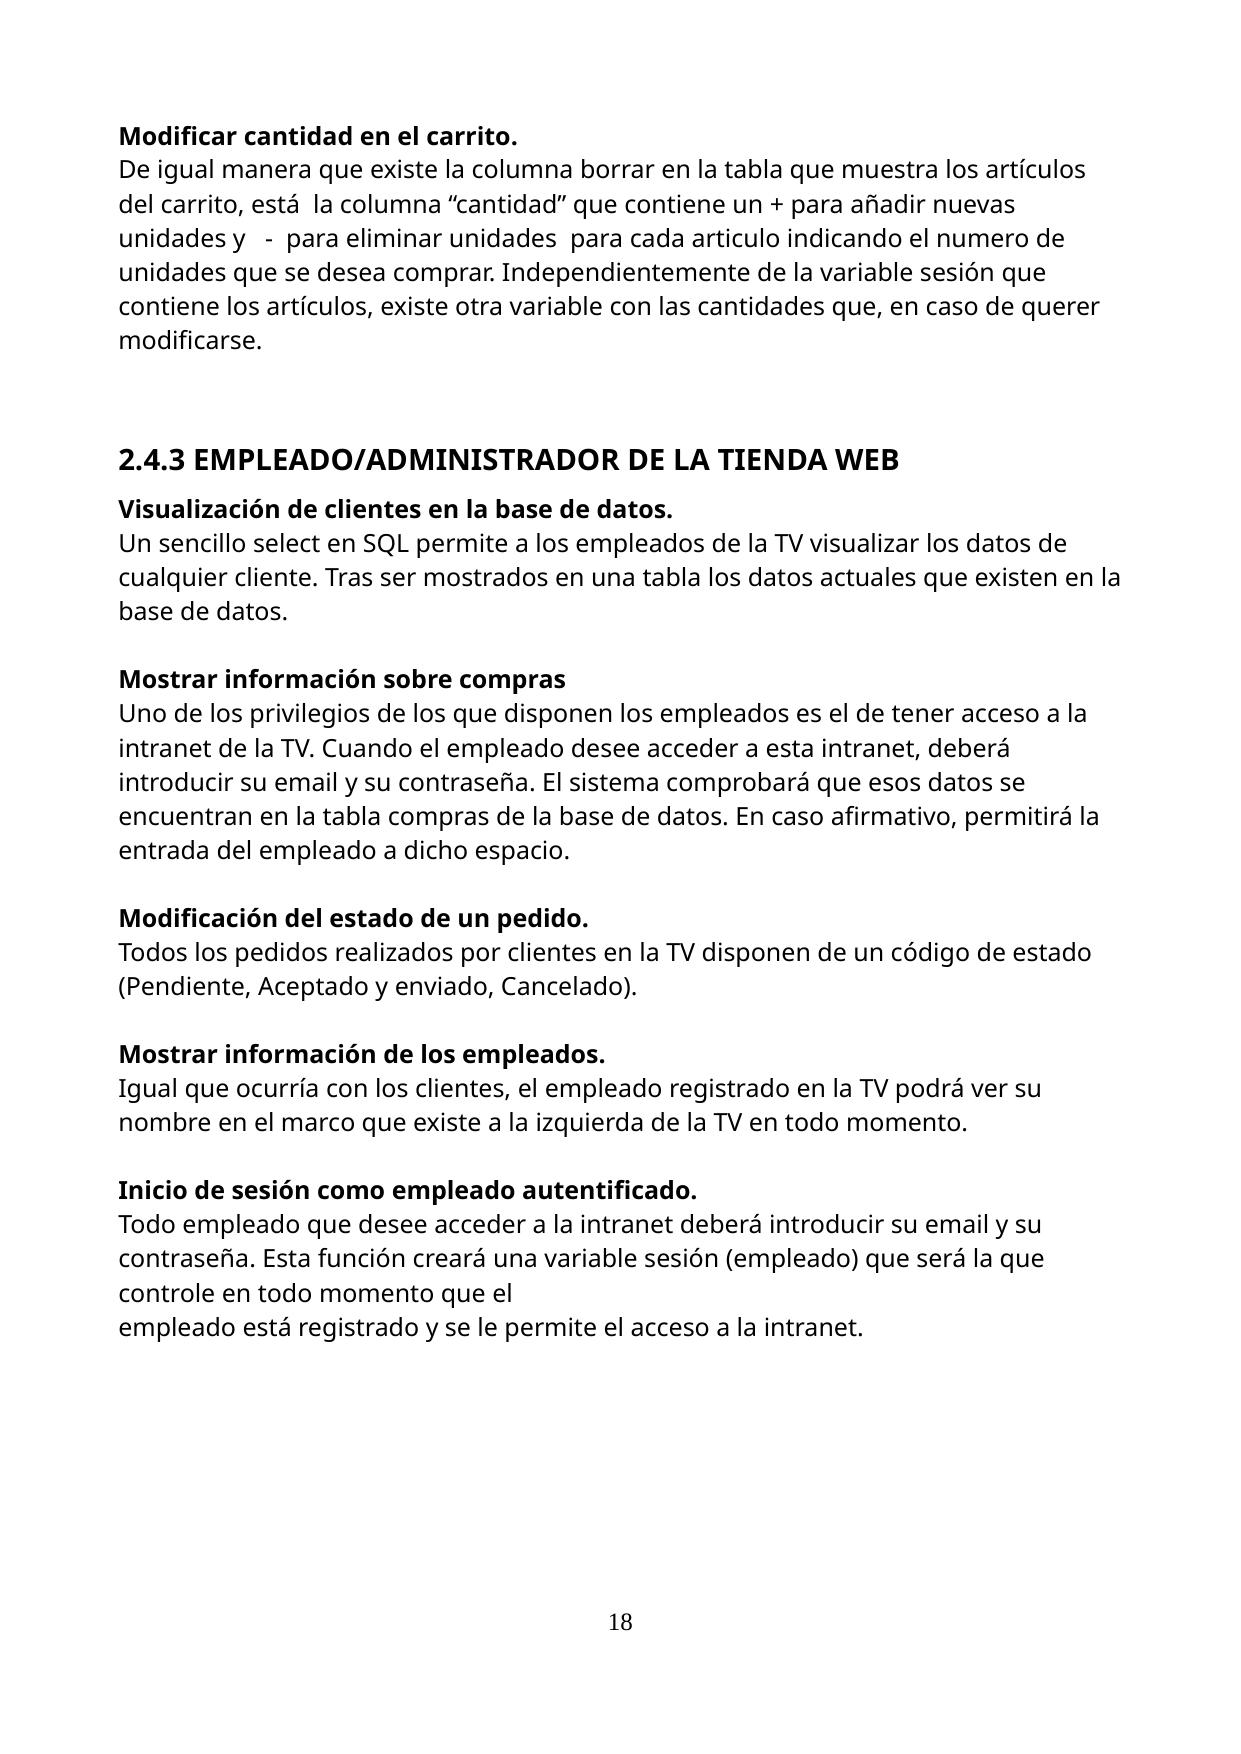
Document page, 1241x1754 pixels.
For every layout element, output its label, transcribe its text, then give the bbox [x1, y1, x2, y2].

text Un sencillo select en SQL permite a los empleados de la TV visualizar los datos de cualquier cliente. Tras ser mostrados en una tabla los datos actuales que existen en la base de datos. [118, 526, 1122, 628]
text Mostrar información de los empleados. [118, 1037, 1122, 1071]
text Modificación del estado de un pedido. [118, 901, 1122, 934]
text Modificar cantidad en el carrito. [118, 118, 1122, 152]
text Inicio de sesión como empleado autentificado. [118, 1173, 1122, 1207]
subtitle 2.4.3 EMPLEADO/ADMINISTRADOR DE LA TIENDA WEB [118, 439, 1122, 479]
text empleado está registrado y se le permite el acceso a la intranet. [118, 1309, 1122, 1343]
text Todos los pedidos realizados por clientes en la TV disponen de un código de estado (Pendiente, Aceptado y enviado, Cancelado). [118, 934, 1122, 1003]
text Igual que ocurría con los clientes, el empleado registrado en la TV podrá ver su nombre en el marco que existe a la izquierda de la TV en todo momento. [118, 1071, 1122, 1139]
text Todo empleado que desee acceder a la intranet deberá introducir su email y su contraseña. Esta función creará una variable sesión (empleado) que será la que controle en todo momento que el [118, 1207, 1122, 1309]
text Mostrar información sobre compras [118, 662, 1122, 696]
text Uno de los privilegios de los que disponen los empleados es el de tener acceso a la intranet de la TV. Cuando el empleado desee acceder a esta intranet, deberá introducir su email y su contraseña. El sistema comprobará que esos datos se encuentran en la tabla compras de la base de datos. En caso afirmativo, permitirá la entrada del empleado a dicho espacio. [118, 696, 1122, 866]
text De igual manera que existe la columna borrar en la tabla que muestra los artículos del carrito, está la columna “cantidad” que contiene un + para añadir nuevas unidades y - para eliminar unidades para cada articulo indicando el numero de unidades que se desea comprar. Independientemente de la variable sesión que contiene los artículos, existe otra variable con las cantidades que, en caso de querer modificarse. [118, 152, 1122, 357]
text Visualización de clientes en la base de datos. [118, 492, 1122, 526]
